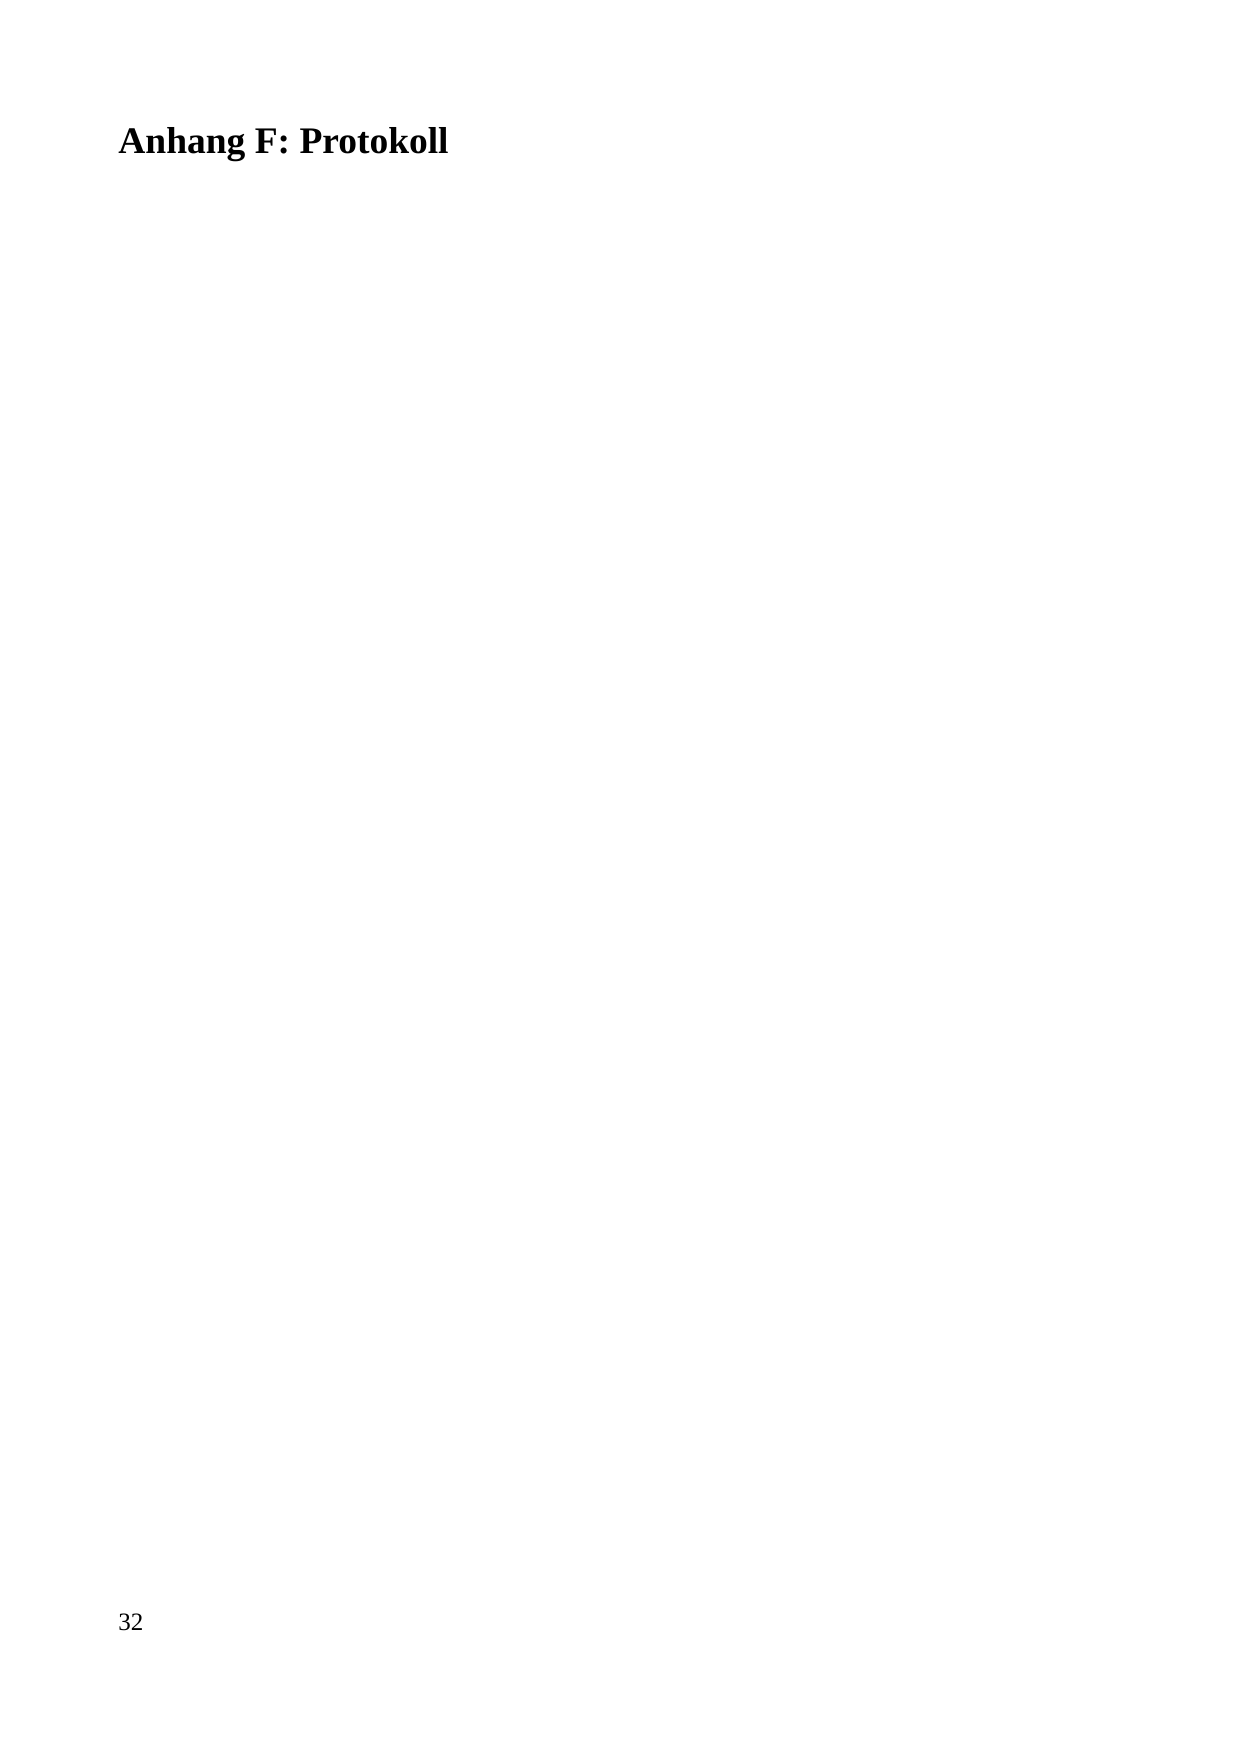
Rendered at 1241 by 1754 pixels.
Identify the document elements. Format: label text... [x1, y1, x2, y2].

text Anhang F: Protokoll [118, 118, 1122, 161]
